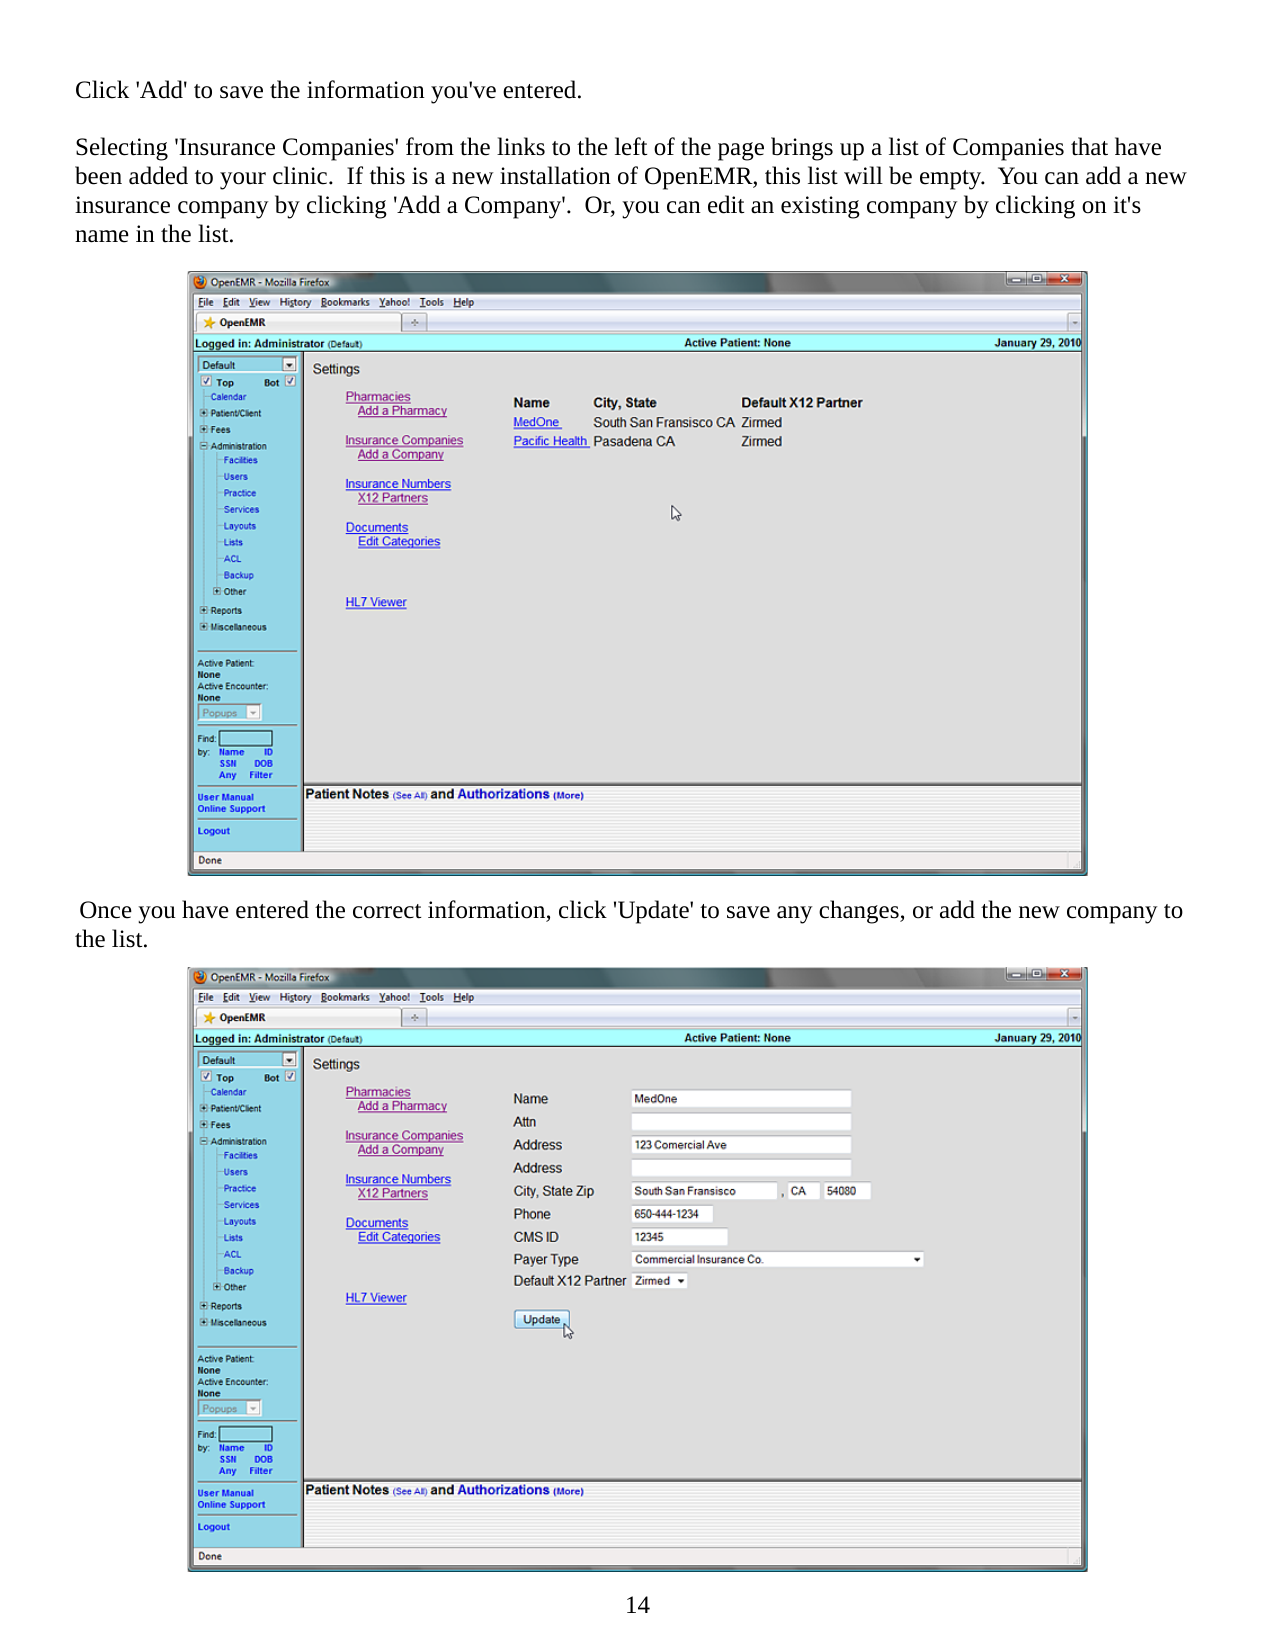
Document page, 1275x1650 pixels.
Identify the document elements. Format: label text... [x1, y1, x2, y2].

text Once you have entered the correct information, click 'Update' to save any changes, or add the new company to the list. [75, 895, 1200, 953]
text Selecting 'Insurance Companies' from the links to the left of the page brings up a list of Companies that have been added to your clinic. If this is a new installation of OpenEMR, this list will be empty. You can add a new insurance company by clicking 'Add a Company'. Or, you can edit an existing company by clicking on it's name in the list. [75, 132, 1200, 247]
picture [187, 967, 1088, 1572]
text Click 'Add' to save the information you've entered. [75, 75, 1200, 104]
picture [187, 271, 1088, 876]
